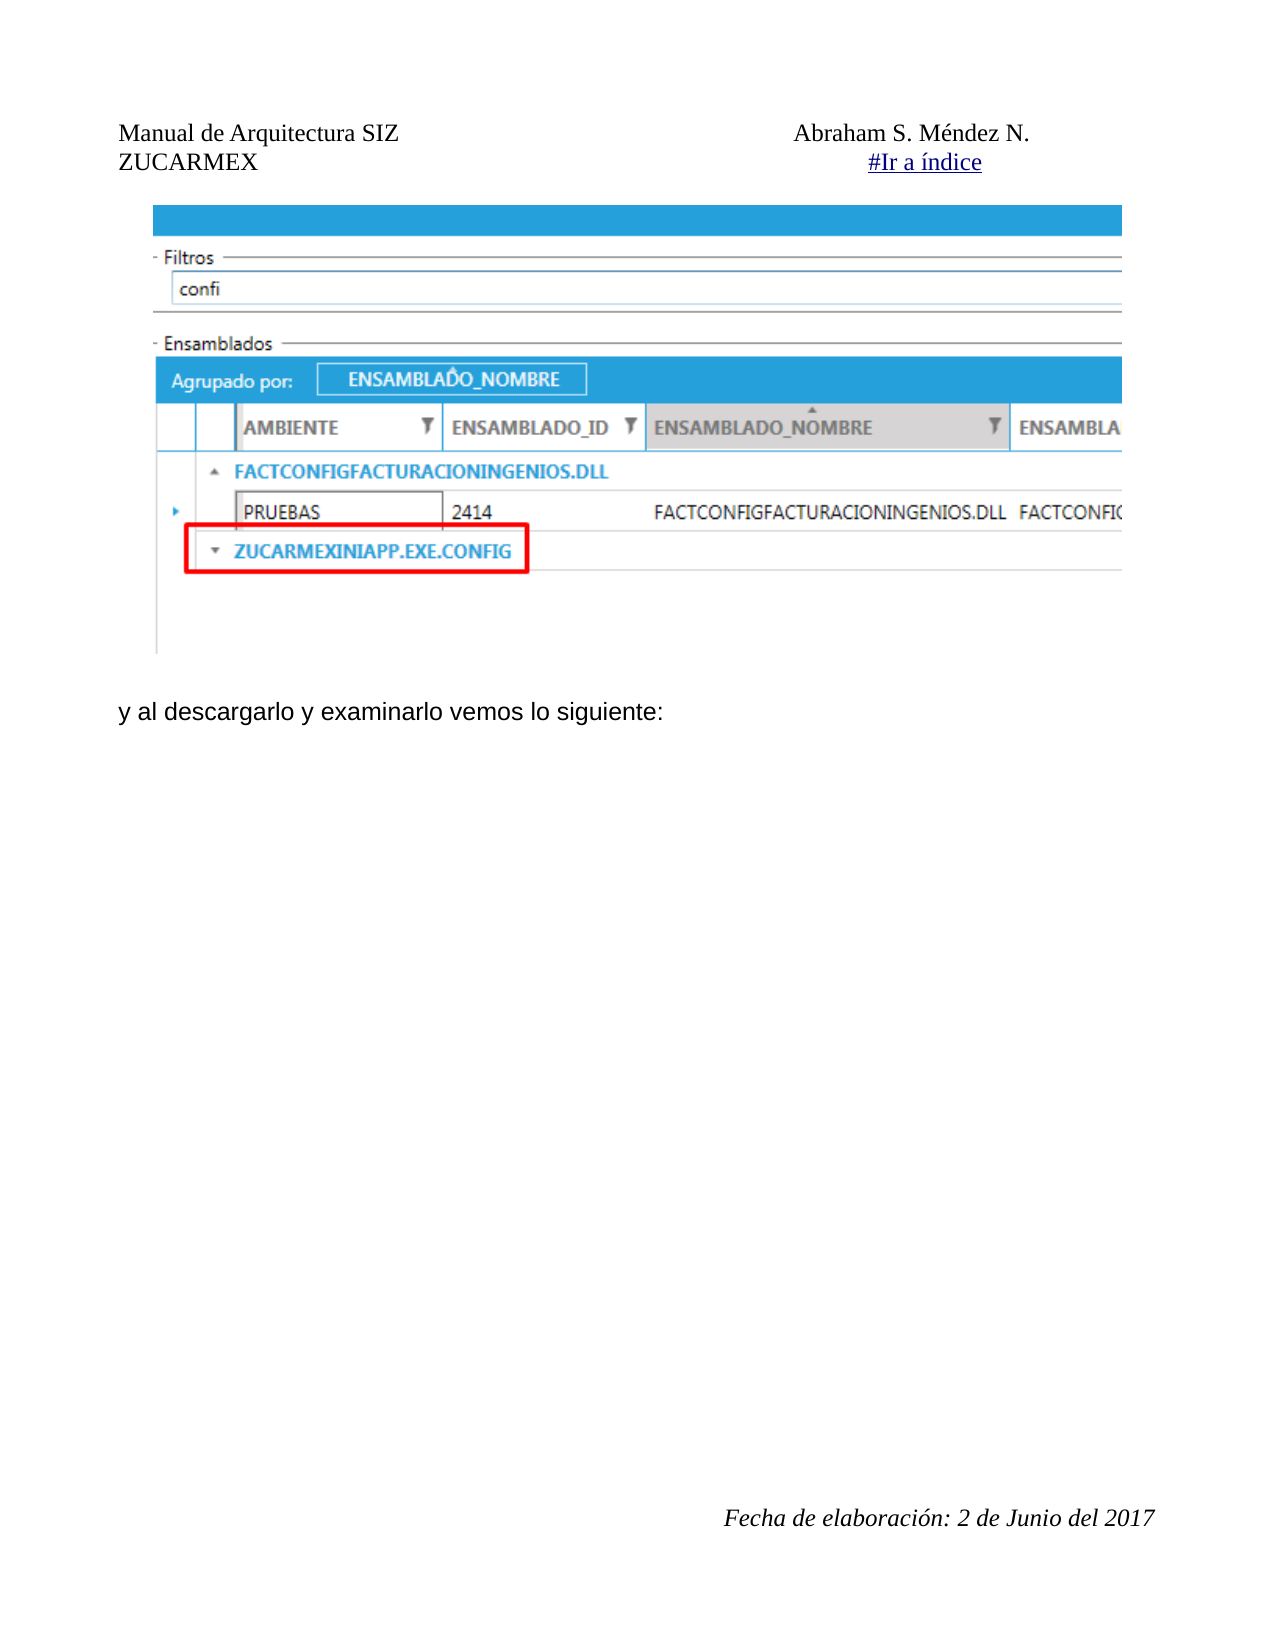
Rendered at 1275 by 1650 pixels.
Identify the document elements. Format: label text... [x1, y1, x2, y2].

text y al descargarlo y examinarlo vemos lo siguiente: [118, 697, 1157, 726]
picture [153, 205, 1122, 654]
